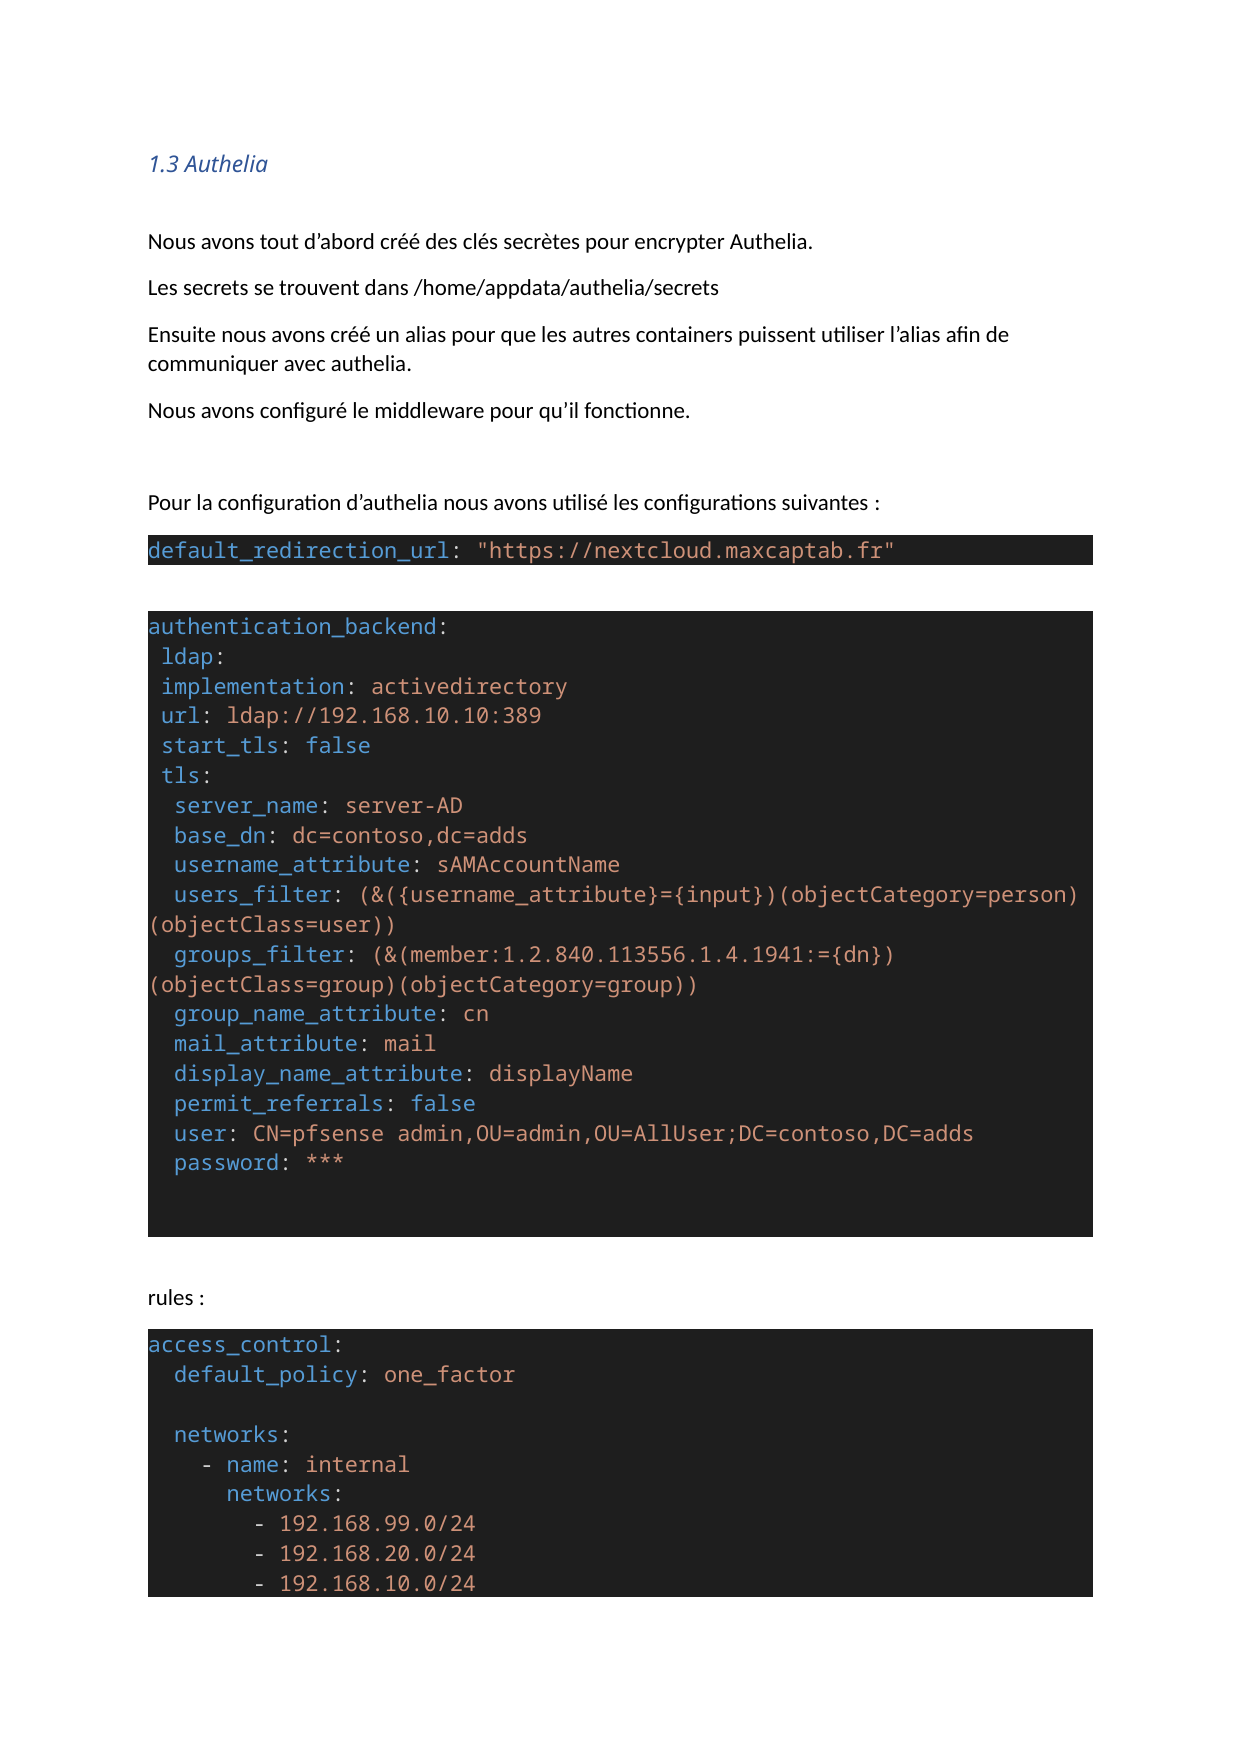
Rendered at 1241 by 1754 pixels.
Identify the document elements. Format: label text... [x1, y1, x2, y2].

text base_dn: dc=contoso,dc=adds [148, 819, 1093, 849]
text networks: [148, 1478, 1093, 1508]
text ldap: [148, 641, 1093, 671]
text user: CN=pfsense admin,OU=admin,OU=AllUser;DC=contoso,DC=adds [148, 1117, 1093, 1147]
text Ensuite nous avons créé un alias pour que les autres containers puissent utiliser l’alias afin de communiquer avec authelia. [148, 320, 1093, 377]
text groups_filter: (&(member:1.2.840.113556.1.4.1941:={dn})(objectClass=group)(objectCategory=group)) [148, 939, 1093, 998]
text authentication_backend: [148, 611, 1093, 641]
text username_attribute: sAMAccountName [148, 849, 1093, 879]
text - 192.168.10.0/24 [148, 1568, 1093, 1597]
text access_control: [148, 1329, 1093, 1359]
text default_redirection_url: "https://nextcloud.maxcaptab.fr" [148, 535, 1093, 565]
text display_name_attribute: displayName [148, 1058, 1093, 1088]
text - 192.168.99.0/24 [148, 1508, 1093, 1538]
text Nous avons configuré le middleware pour qu’il fonctionne. [148, 396, 1093, 424]
text group_name_attribute: cn [148, 998, 1093, 1028]
text Nous avons tout d’abord créé des clés secrètes pour encrypter Authelia. [148, 227, 1093, 255]
text start_tls: false [148, 730, 1093, 760]
text implementation: activedirectory [148, 671, 1093, 700]
text rules : [148, 1283, 1093, 1311]
text users_filter: (&({username_attribute}={input})(objectCategory=person)(objectClass=user)) [148, 879, 1093, 939]
text Pour la configuration d’authelia nous avons utilisé les configurations suivantes : [148, 488, 1093, 517]
text server_name: server-AD [148, 790, 1093, 819]
text tls: [148, 760, 1093, 790]
text mail_attribute: mail [148, 1028, 1093, 1058]
text Les secrets se trouvent dans /home/appdata/authelia/secrets [148, 273, 1093, 301]
text permit_referrals: false [148, 1088, 1093, 1117]
text - name: internal [148, 1448, 1093, 1478]
text default_policy: one_factor [148, 1359, 1093, 1389]
text password: *** [148, 1147, 1093, 1177]
subtitle 1.3 Authelia [148, 148, 1093, 179]
text - 192.168.20.0/24 [148, 1538, 1093, 1568]
text networks: [148, 1419, 1093, 1448]
text url: ldap://192.168.10.10:389 [148, 700, 1093, 730]
